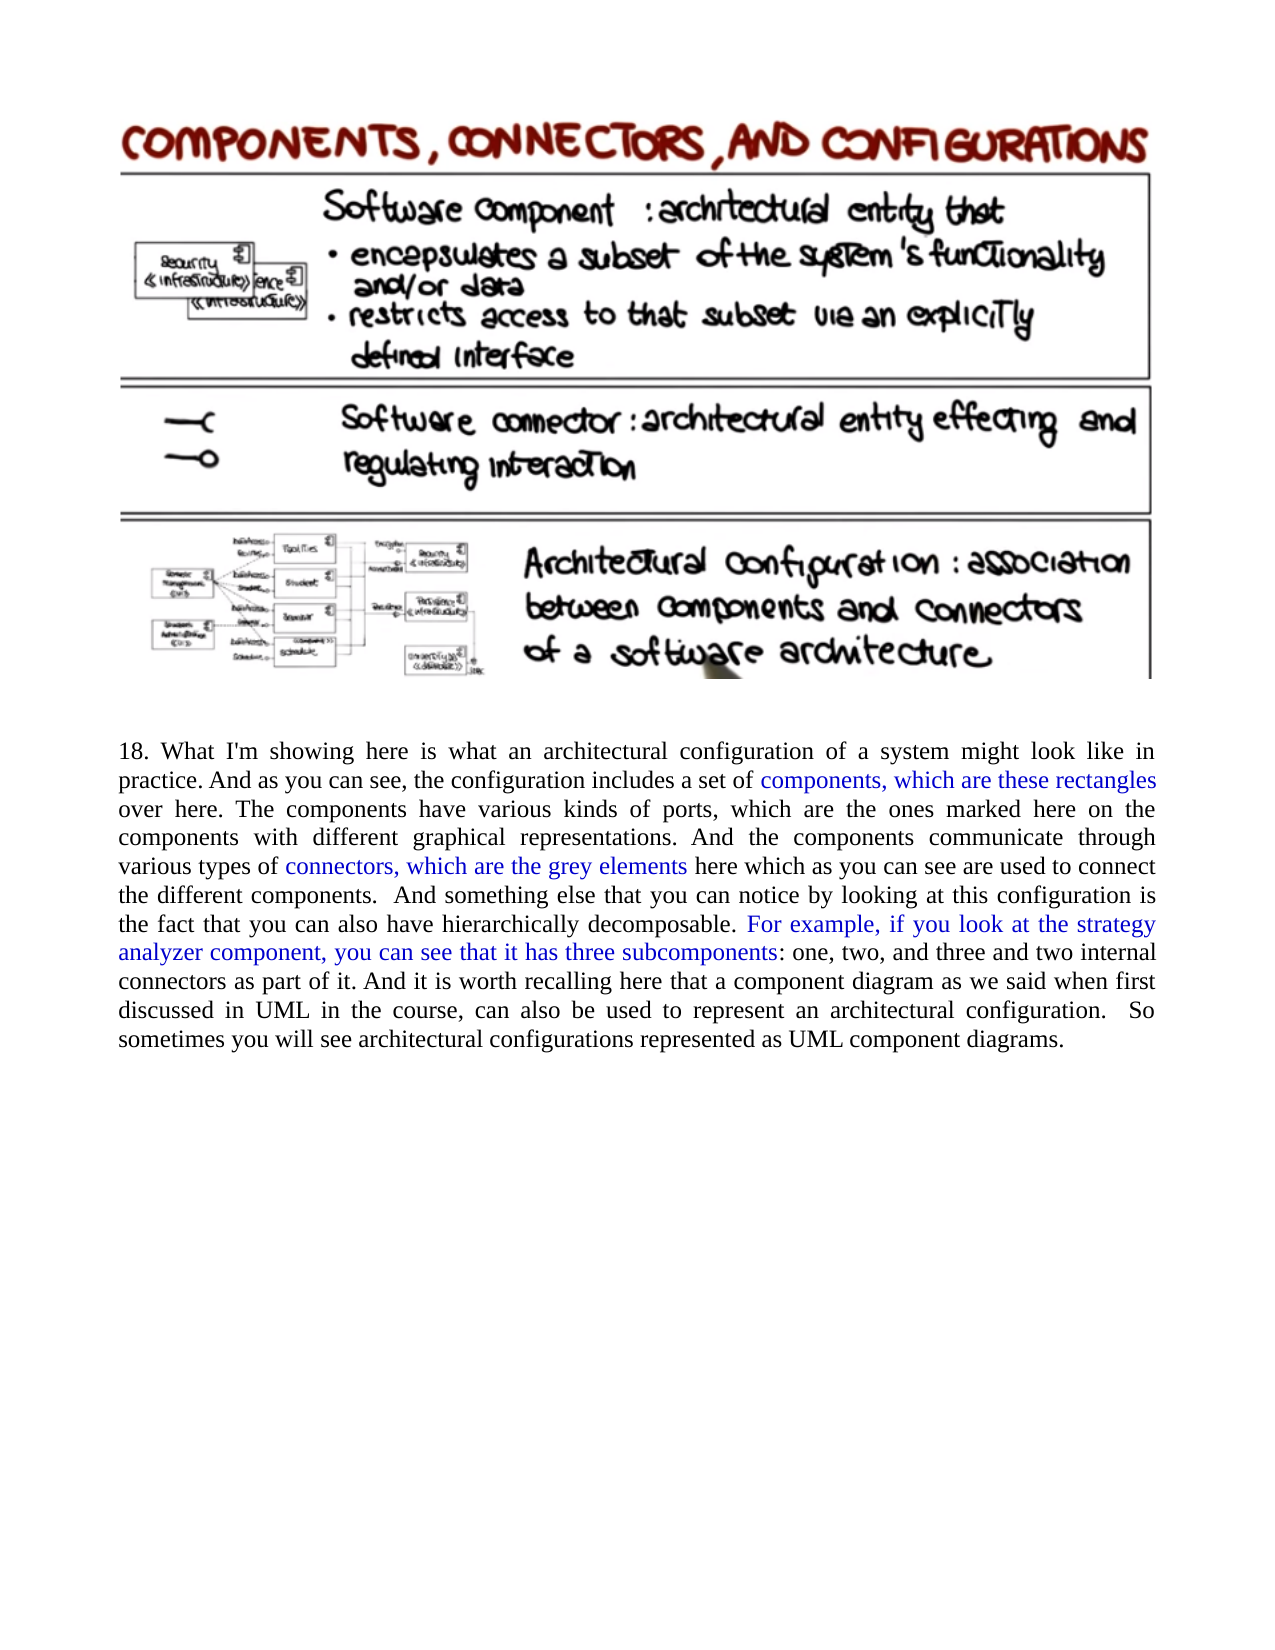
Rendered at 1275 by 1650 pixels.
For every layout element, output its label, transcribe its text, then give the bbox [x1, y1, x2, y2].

picture [118, 118, 1157, 679]
text 18. What I'm showing here is what an architectural configuration of a system might look like in practice. And as you can see, the configuration includes a set of components, which are these rectangles over here. The components have various kinds of ports, which are the ones marked here on the components with different graphical representations. And the components communicate through various types of connectors, which are the grey elements here which as you can see are used to connect the different components. And something else that you can notice by looking at this configuration is the fact that you can also have hierarchically decomposable. For example, if you look at the strategy analyzer component, you can see that it has three subcomponents: one, two, and three and two internal connectors as part of it. And it is worth recalling here that a component diagram as we said when first discussed in UML in the course, can also be used to represent an architectural configuration. So sometimes you will see architectural configurations represented as UML component diagrams. [118, 736, 1157, 1052]
